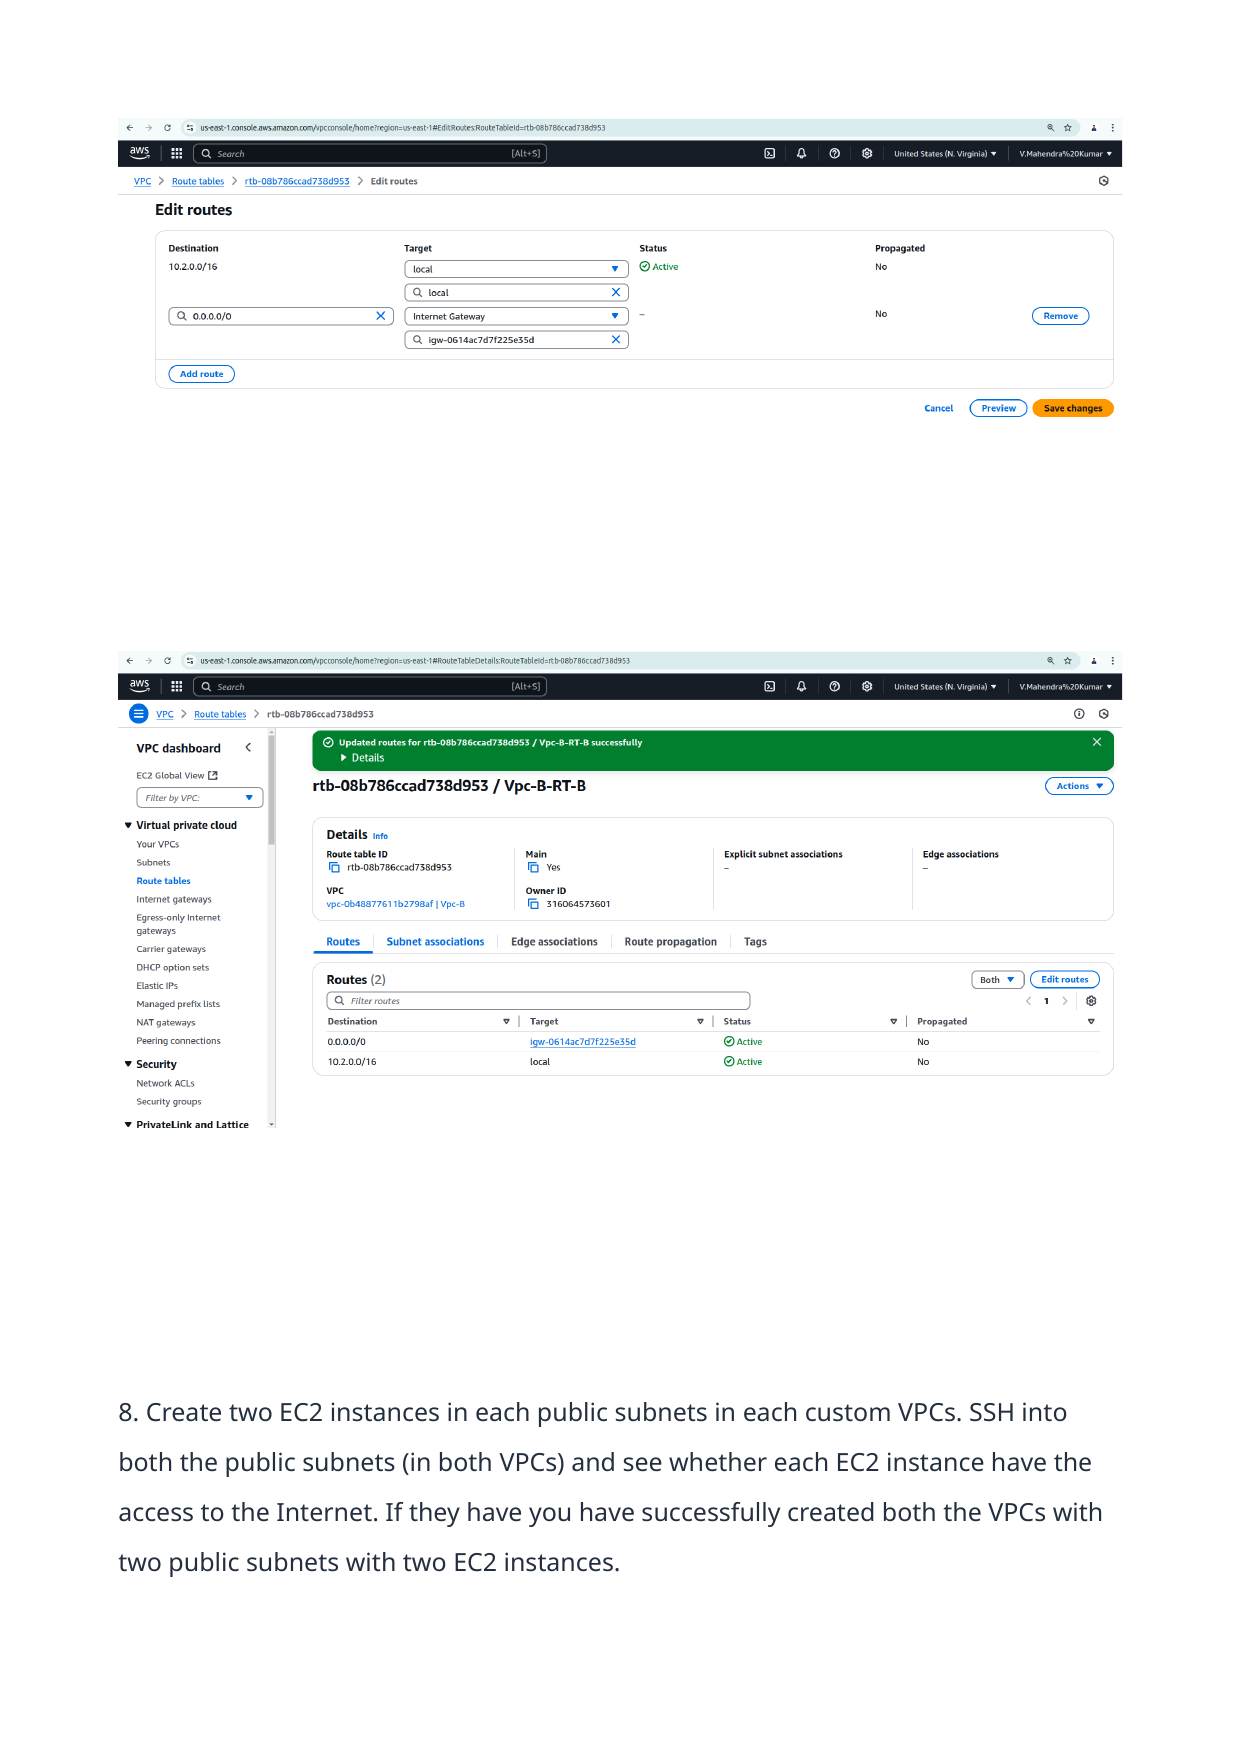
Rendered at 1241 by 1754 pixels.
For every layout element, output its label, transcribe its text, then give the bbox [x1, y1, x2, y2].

picture [118, 651, 1123, 1128]
text 8. Create two EC2 instances in each public subnets in each custom VPCs. SSH into both the public subnets (in both VPCs) and see whether each EC2 instance have the access to the Internet. If they have you have successfully created both the VPCs with two public subnets with two EC2 instances. [118, 1379, 1122, 1579]
picture [118, 118, 1123, 595]
